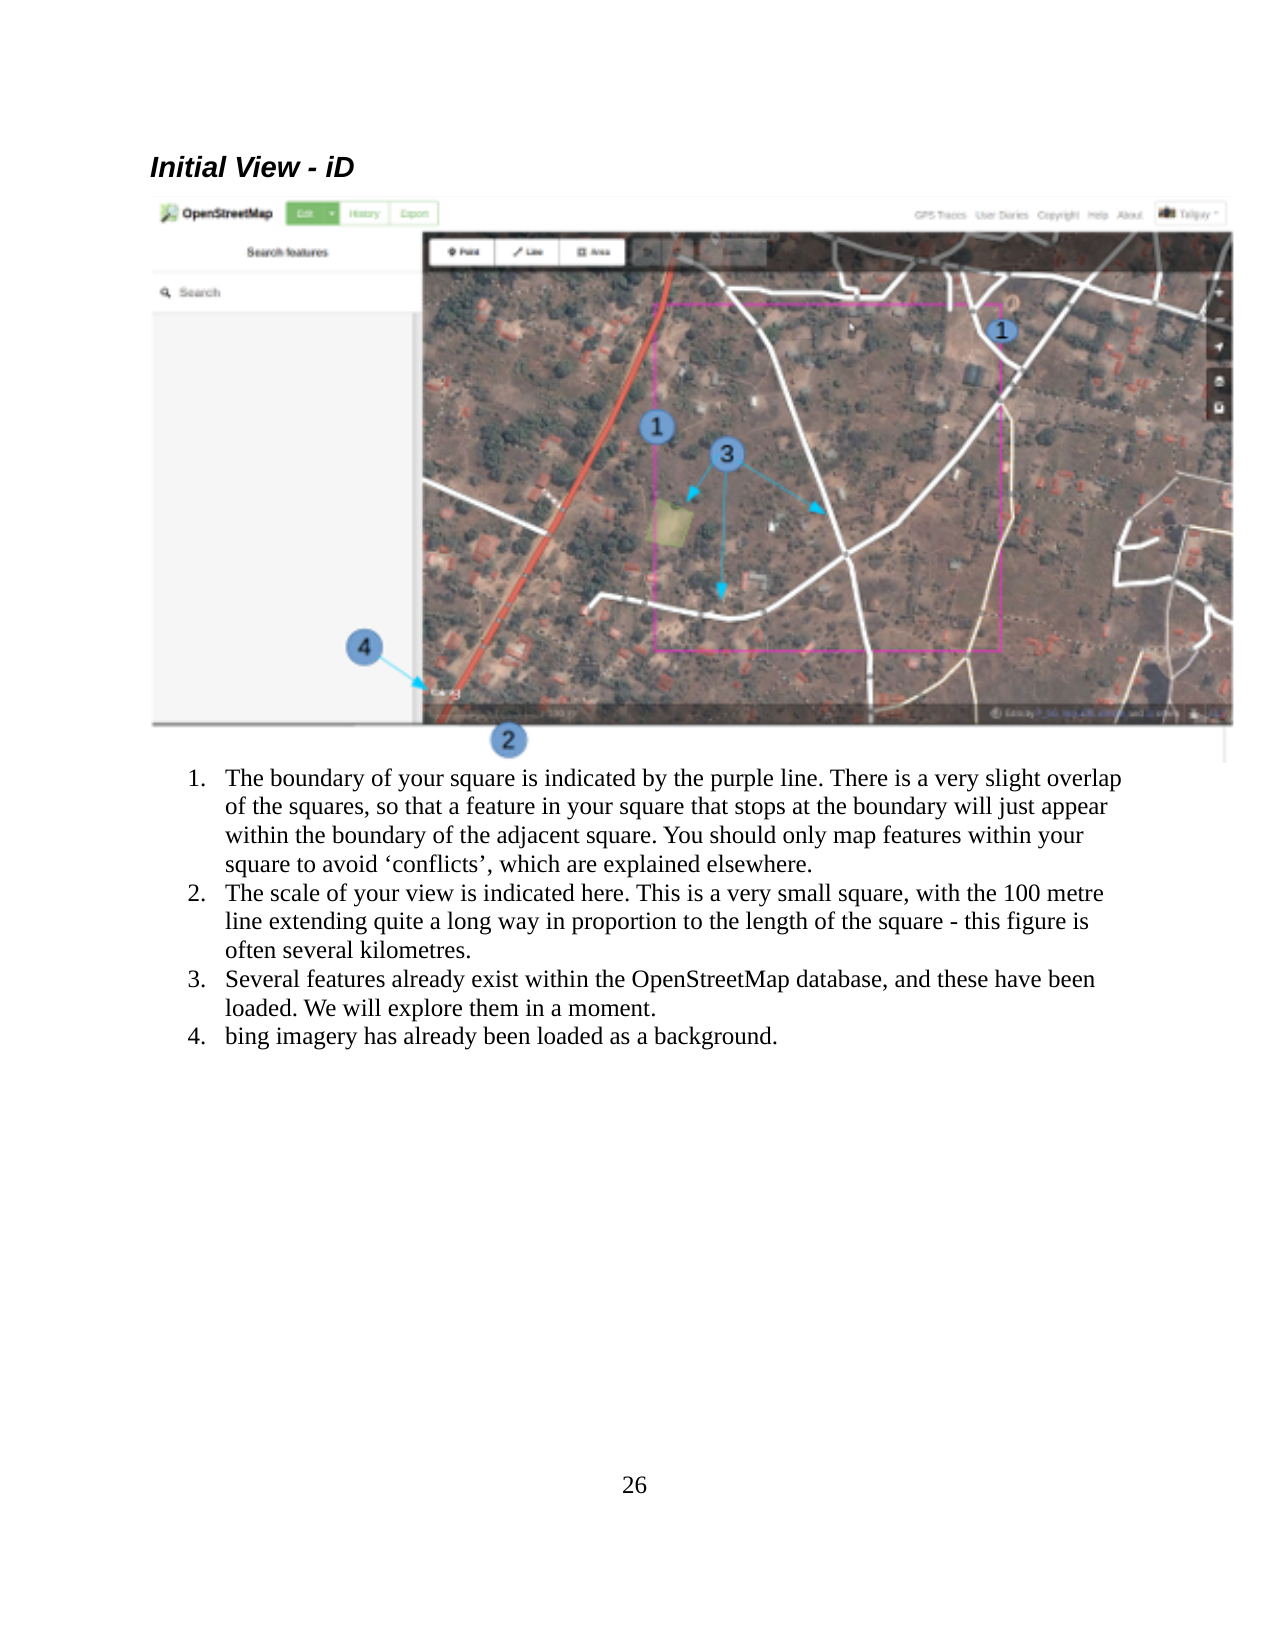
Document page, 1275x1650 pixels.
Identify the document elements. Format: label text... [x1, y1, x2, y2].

list The boundary of your square is indicated by the purple line. There is a very slight overlap of the squares, so that a feature in your square that stops at the boundary will just appear within the boundary of the adjacent square. You should only map features within your square to avoid ‘conflicts’, which are explained elsewhere. [187, 763, 1125, 878]
list Several features already exist within the OpenStreetMap database, and these have been loaded. We will explore them in a moment. [187, 964, 1125, 1021]
list The scale of your view is indicated here. This is a very small square, with the 100 metre line extending quite a long way in proportion to the length of the square - this figure is often several kilometres. [187, 878, 1125, 964]
list bing imagery has already been loaded as a background. [187, 1021, 1125, 1050]
subtitle Initial View - iD [150, 150, 1125, 183]
picture [150, 196, 1234, 763]
